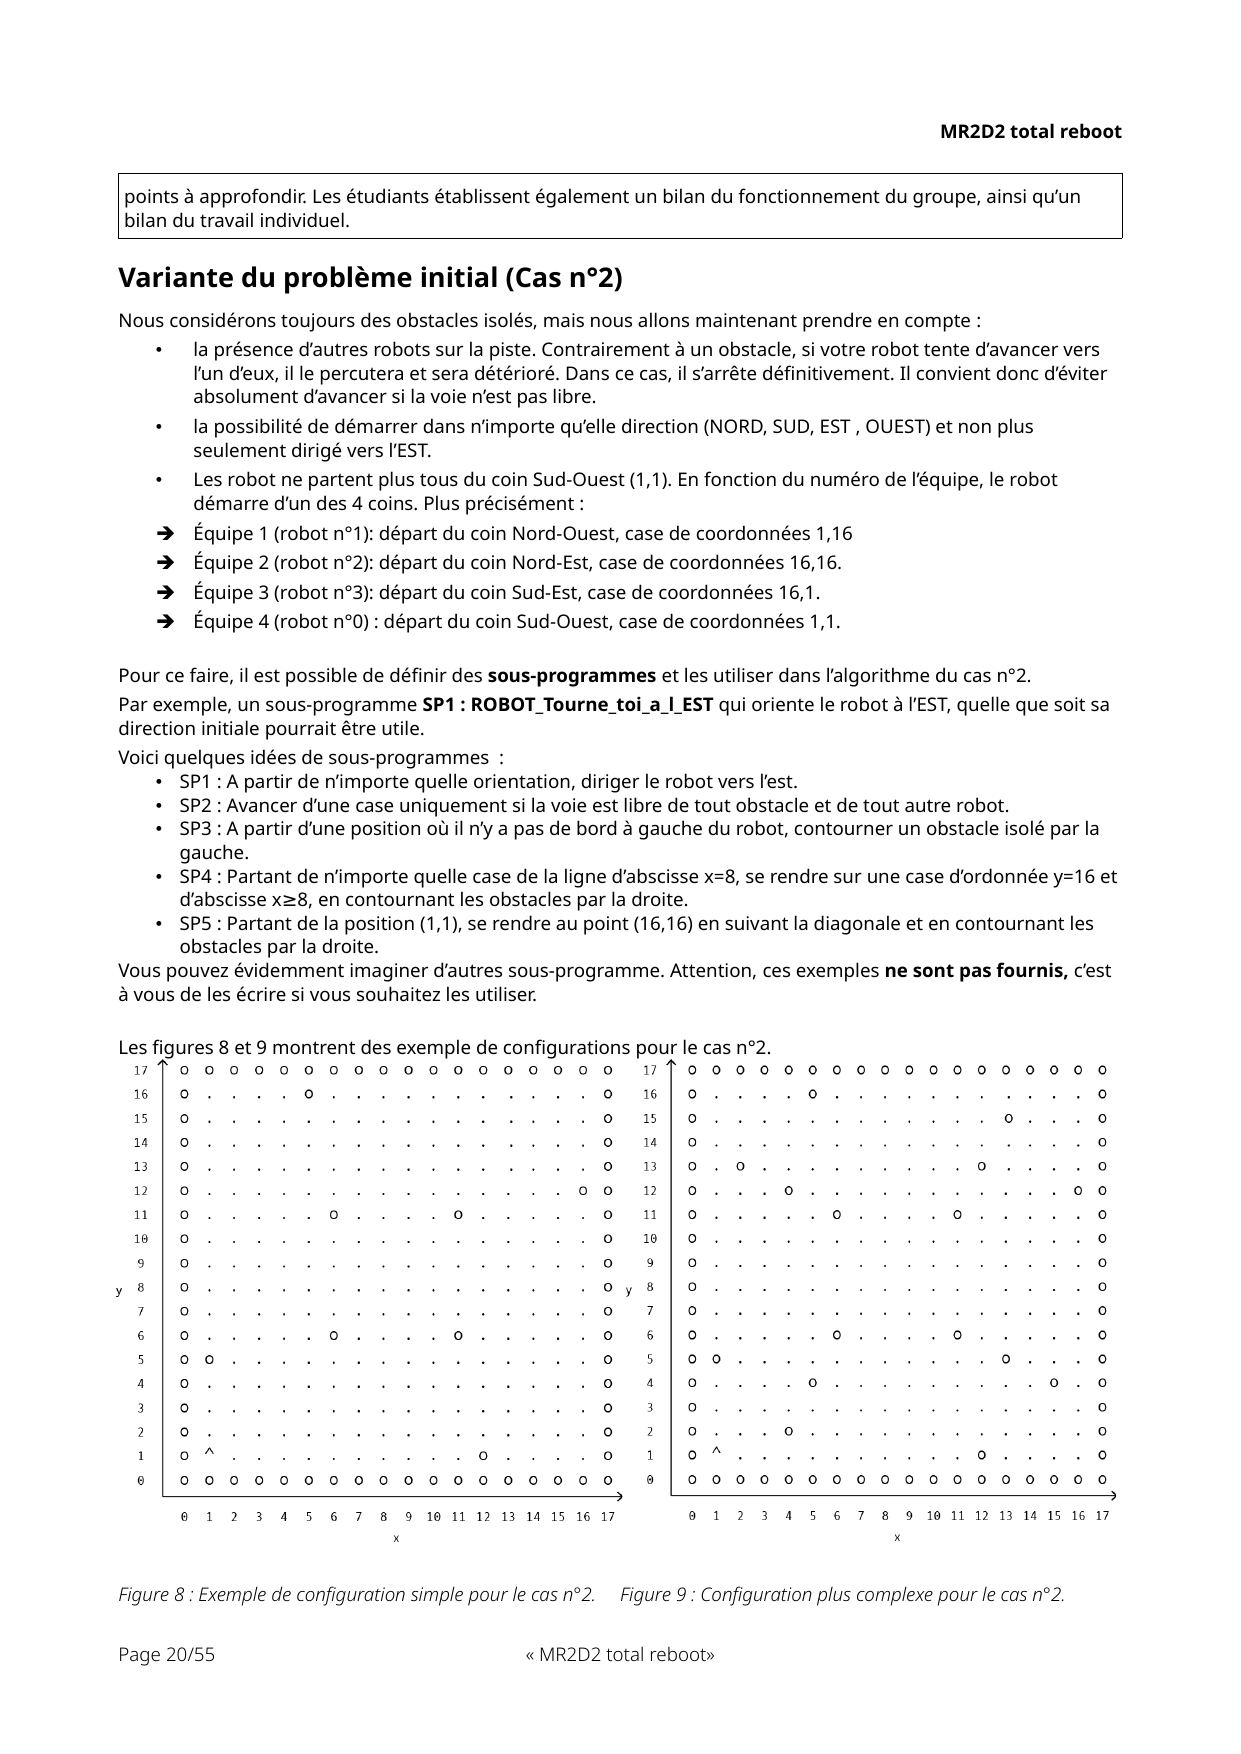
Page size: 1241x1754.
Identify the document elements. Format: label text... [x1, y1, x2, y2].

table_cell Figure 8 : Exemple de configuration simple pour le cas n°2. [118, 1569, 620, 1607]
list Équipe 4 (robot n°0) : départ du coin Sud-Ouest, case de coordonnées 1,1. [156, 610, 1122, 657]
table_cell Figure 9 : Configuration plus complexe pour le cas n°2. [620, 1569, 1122, 1607]
picture [626, 1059, 1117, 1543]
list la présence d’autres robots sur la piste. Contrairement à un obstacle, si votre robot tente d’avancer vers l’un d’eux, il le percutera et sera détérioré. Dans ce cas, il s’arrête définitivement. Il convient donc d’éviter absolument d’avancer si la voie n’est pas libre. [156, 338, 1122, 409]
list SP2 : Avancer d’une case uniquement si la voie est libre de tout obstacle et de tout autre robot. [156, 793, 1122, 817]
list Équipe 1 (robot n°1): départ du coin Nord-Ouest, case de coordonnées 1,16 [156, 521, 1122, 545]
text Les figures 8 et 9 montrent des exemple de configurations pour le cas n°2. [118, 1036, 1122, 1059]
table_header [118, 1544, 620, 1569]
text Nous considérons toujours des obstacles isolés, mais nous allons maintenant prendre en compte : [118, 308, 1122, 332]
list SP3 : A partir d’une position où il n’y a pas de bord à gauche du robot, contourner un obstacle isolé par la gauche. [156, 817, 1122, 864]
list la possibilité de démarrer dans n’importe qu’elle direction (NORD, SUD, EST , OUEST) et non plus seulement dirigé vers l’EST. [156, 415, 1122, 462]
list Vous pouvez évidemment imaginer d’autres sous-programme. Attention, ces exemples ne sont pas fournis, c’est à vous de les écrire si vous souhaitez les utiliser. [118, 959, 1122, 1006]
list Les robot ne partent plus tous du coin Sud-Ouest (1,1). En fonction du numéro de l’équipe, le robot démarre d’un des 4 coins. Plus précisément : [156, 468, 1122, 515]
list SP1 : A partir de n’importe quelle orientation, diriger le robot vers l’est. [156, 769, 1122, 793]
text Voici quelques idées de sous-programmes : [118, 746, 1122, 769]
table_header [620, 1544, 1122, 1569]
list SP4 : Partant de n’importe quelle case de la ligne d’abscisse x=8, se rendre sur une case d’ordonnée y=16 et d’abscisse x≥8, en contournant les obstacles par la droite. [156, 864, 1122, 911]
subtitle Variante du problème initial (Cas n°2) [118, 259, 1122, 296]
list Équipe 2 (robot n°2): départ du coin Nord-Est, case de coordonnées 16,16. [156, 551, 1122, 574]
table_header points à approfondir. Les étudiants établissent également un bilan du fonctionnement du groupe, ainsi qu’un bilan du travail individuel. [119, 174, 1122, 238]
text Pour ce faire, il est possible de définir des sous-programmes et les utiliser dans l’algorithme du cas n°2. [118, 663, 1122, 687]
table_header [1117, 1059, 1122, 1543]
list Équipe 3 (robot n°3): départ du coin Sud-Est, case de coordonnées 16,1. [156, 580, 1122, 604]
list SP5 : Partant de la position (1,1), se rendre au point (16,16) en suivant la diagonale et en contournant les obstacles par la droite. [156, 911, 1122, 959]
text Par exemple, un sous-programme SP1 : ROBOT_Tourne_toi_a_l_EST qui oriente le robot à l’EST, quelle que soit sa direction initiale pourrait être utile. [118, 693, 1122, 740]
picture [115, 1059, 623, 1544]
